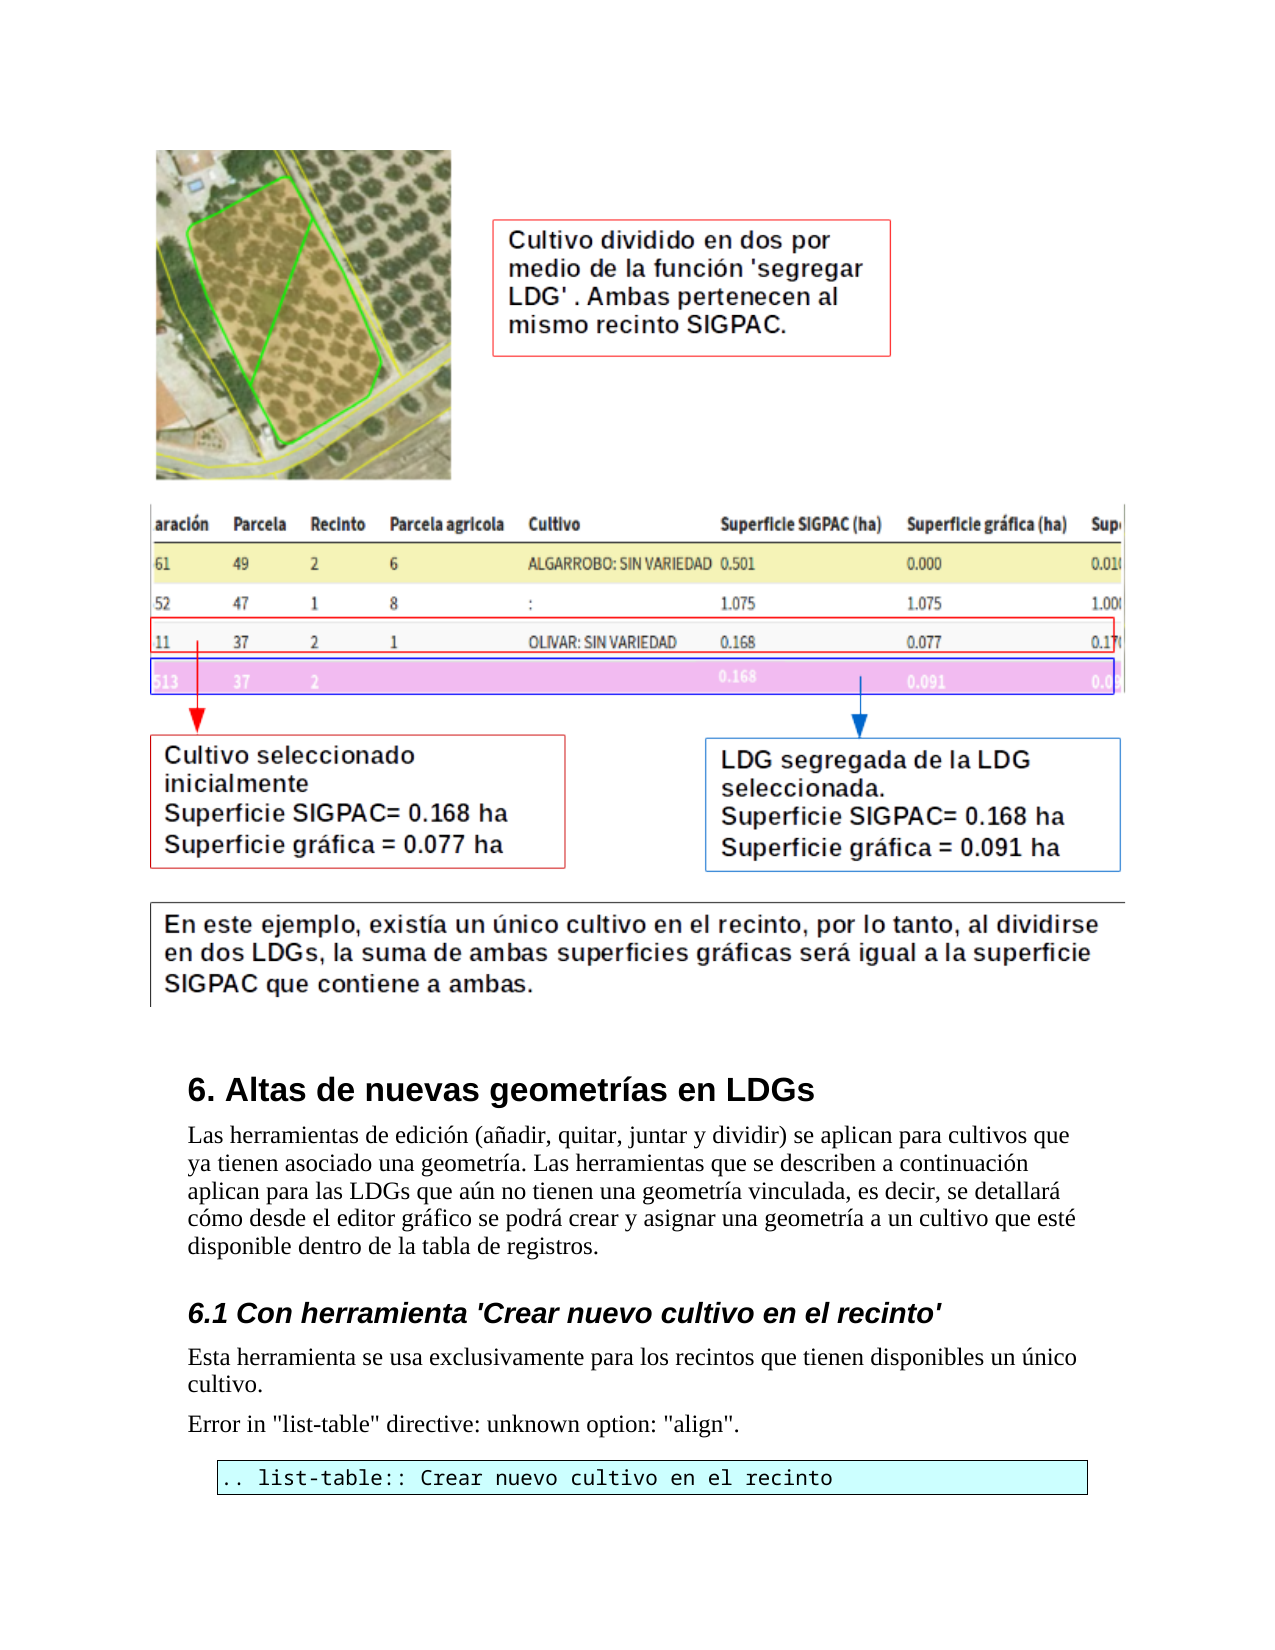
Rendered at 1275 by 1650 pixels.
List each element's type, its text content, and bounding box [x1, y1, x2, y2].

subtitle 6. Altas de nuevas geometrías en LDGs [187, 1071, 1087, 1109]
text Esta herramienta se usa exclusivamente para los recintos que tienen disponibles un único cultivo. [187, 1343, 1087, 1398]
picture [150, 150, 1125, 1007]
text Las herramientas de edición (añadir, quitar, juntar y dividir) se aplican para cultivos que ya tienen asociado una geometría. Las herramientas que se describen a continuación aplican para las LDGs que aún no tienen una geometría vinculada, es decir, se detallará cómo desde el editor gráfico se podrá crear y asignar una geometría a un cultivo que esté disponible dentro de la tabla de registros. [187, 1121, 1087, 1260]
text .. list-table:: Crear nuevo cultivo en el recinto [218, 1461, 1087, 1494]
text Error in "list-table" directive: unknown option: "align". [187, 1411, 1087, 1438]
subtitle 6.1 Con herramienta 'Crear nuevo cultivo en el recinto' [187, 1297, 1087, 1330]
